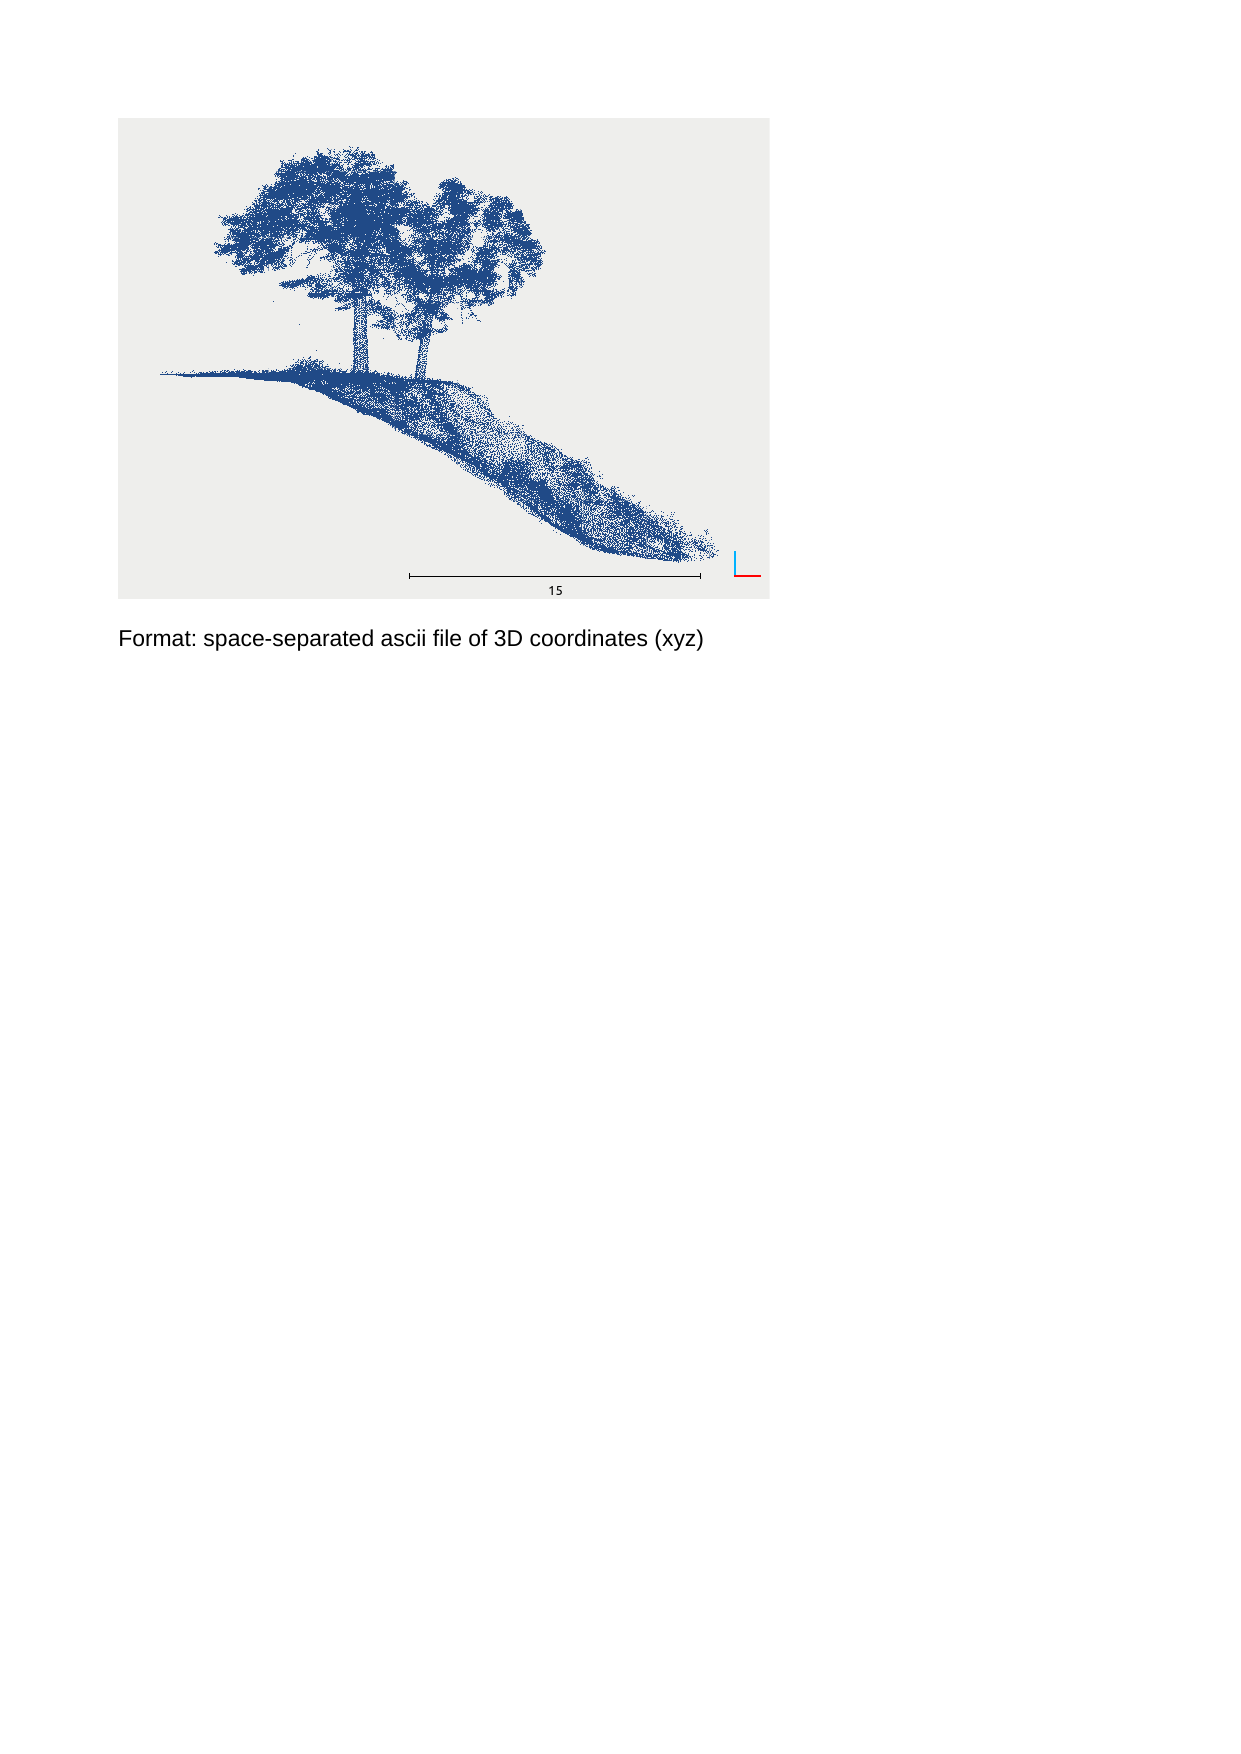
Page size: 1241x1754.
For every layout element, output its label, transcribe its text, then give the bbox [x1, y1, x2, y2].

picture [299, 196, 425, 599]
text Format: space-separated ascii file of 3D coordinates (xyz) [118, 624, 1122, 651]
